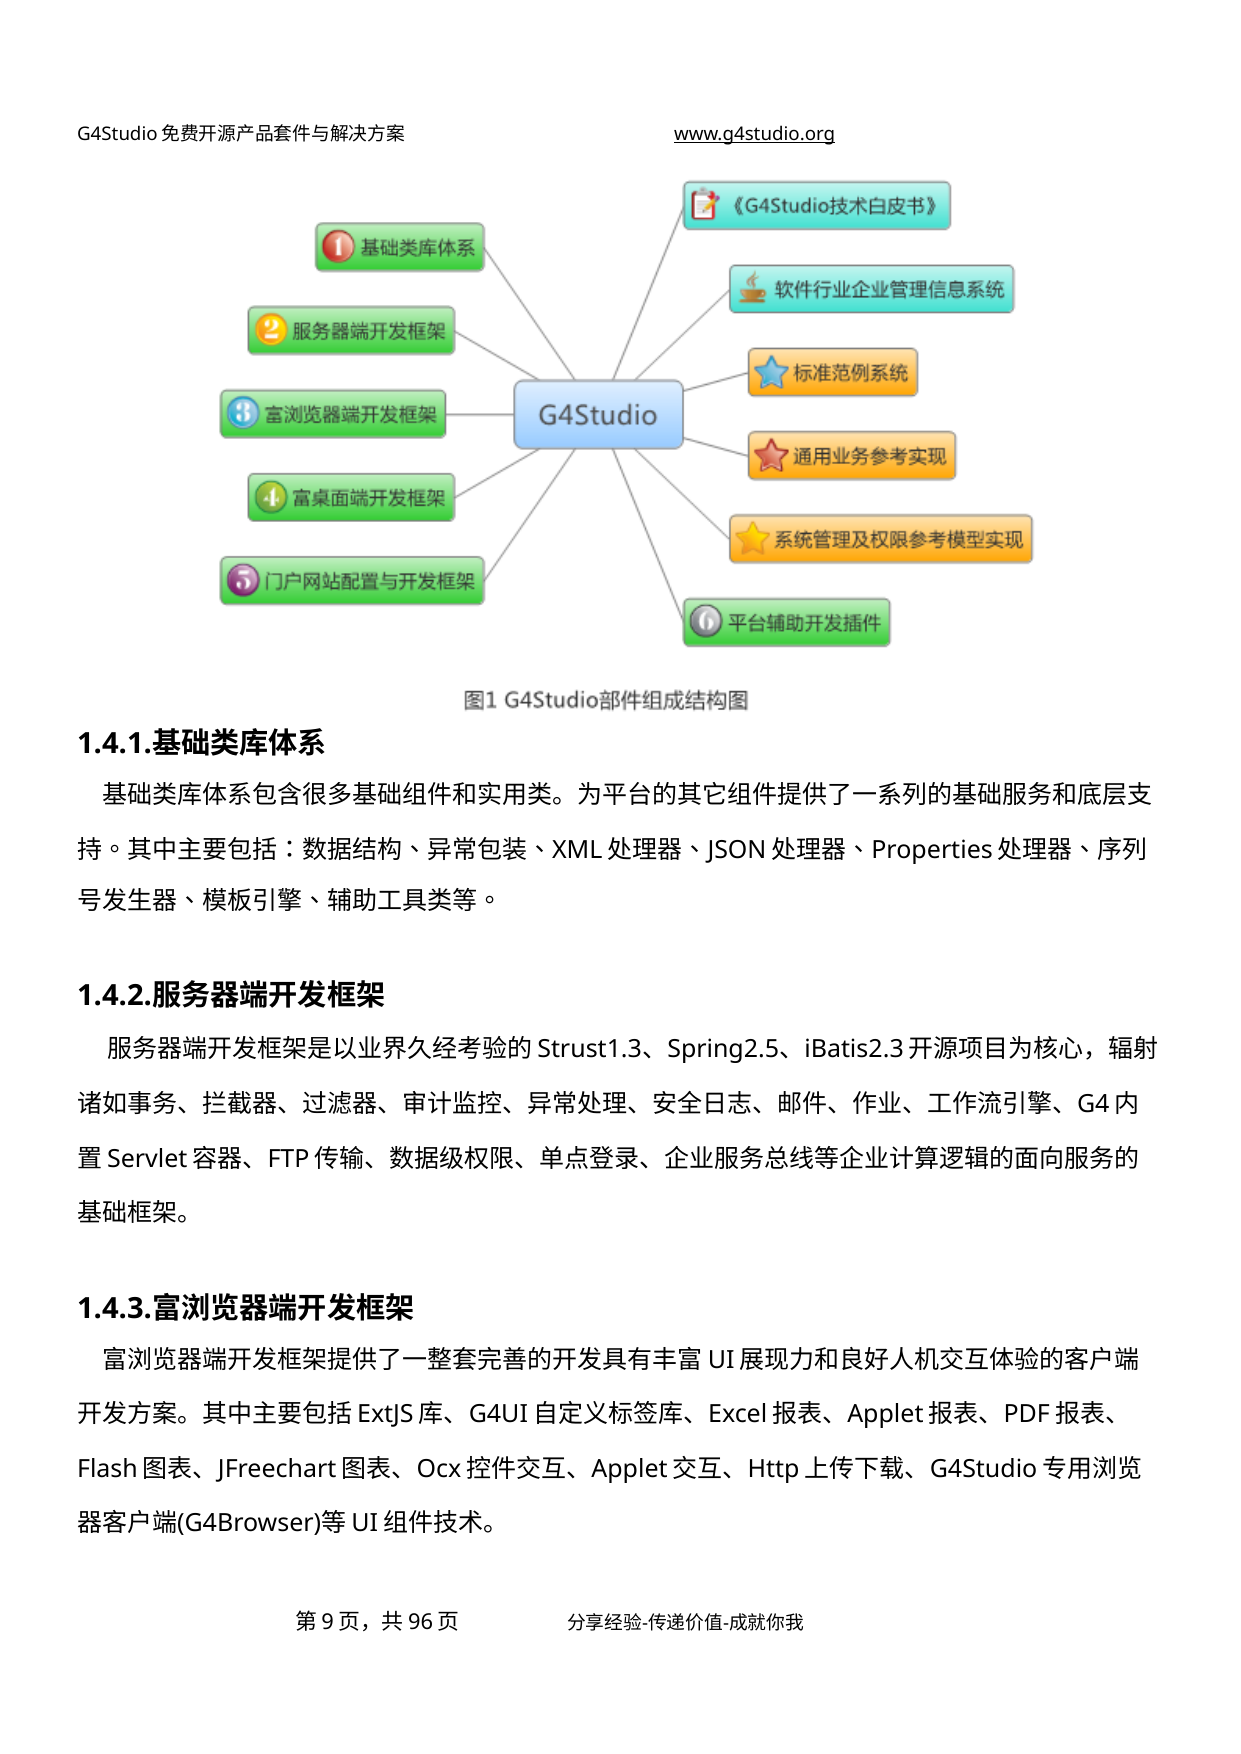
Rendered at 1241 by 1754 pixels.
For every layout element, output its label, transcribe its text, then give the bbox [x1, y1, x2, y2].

subtitle 1.4.1.基础类库体系 [77, 175, 1163, 762]
subtitle 1.4.2.服务器端开发框架 [77, 971, 1163, 1013]
text 富浏览器端开发框架提供了一整套完善的开发具有丰富UI展现力和良好人机交互体验的客户端开发方案。其中主要包括ExtJS库、G4UI自定义标签库、Excel报表、Applet报表、PDF报表、Flash图表、JFreechart图表、Ocx控件交互、Applet交互、Http上传下载、G4Studio专用浏览器客户端(G4Browser)等UI组件技术。 [77, 1339, 1163, 1539]
text 服务器端开发框架是以业界久经考验的Strust1.3、Spring2.5、iBatis2.3开源项目为核心，辐射诸如事务、拦截器、过滤器、审计监控、异常处理、安全日志、邮件、作业、工作流引擎、G4内置Servlet容器、FTP传输、数据级权限、单点登录、企业服务总线等企业计算逻辑的面向服务的基础框架。 [77, 1026, 1163, 1229]
text 基础类库体系包含很多基础组件和实用类。为平台的其它组件提供了一系列的基础服务和底层支持。其中主要包括：数据结构、异常包装、XML处理器、JSON处理器、Properties处理器、序列号发生器、模板引擎、辅助工具类等。 [77, 775, 1163, 917]
picture [201, 174, 1039, 721]
subtitle 1.4.3.富浏览器端开发框架 [77, 1284, 1163, 1327]
